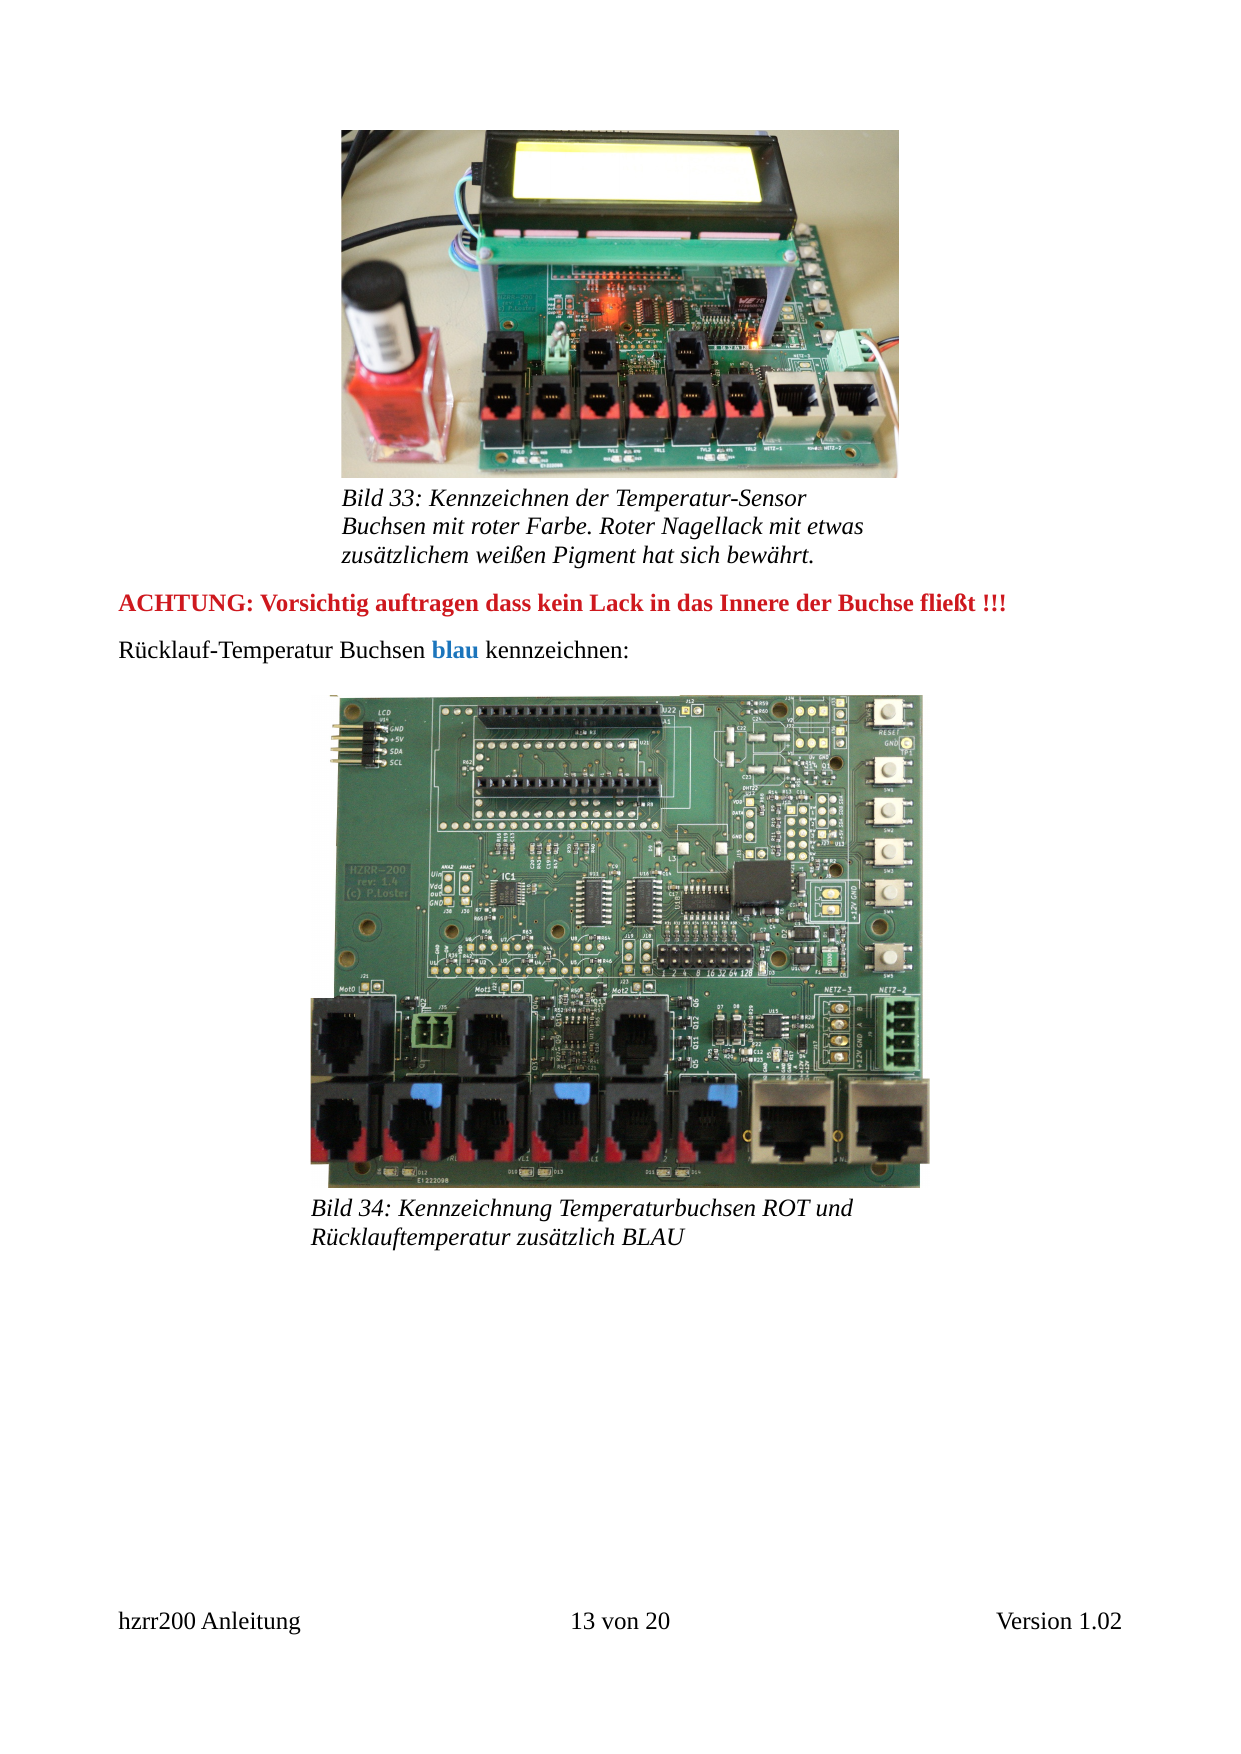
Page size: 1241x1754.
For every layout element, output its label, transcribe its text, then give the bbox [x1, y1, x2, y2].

text Bild 33: Kennzeichnen der Temperatur-Sensor Buchsen mit roter Farbe. Roter Nagellack mit etwas zusätzlichem weißen Pigment hat sich bewährt. [341, 478, 899, 569]
text Bild 34: Kennzeichnung Temperaturbuchsen ROT und Rücklauftemperatur zusätzlich BLAU [311, 1188, 930, 1250]
text Rücklauf-Temperatur Buchsen blau kennzeichnen: [118, 635, 1122, 664]
text ACHTUNG: Vorsichtig auftragen dass kein Lack in das Innere der Buchse fließt !!! [118, 588, 1122, 617]
picture [310, 695, 930, 1188]
picture [341, 130, 899, 478]
